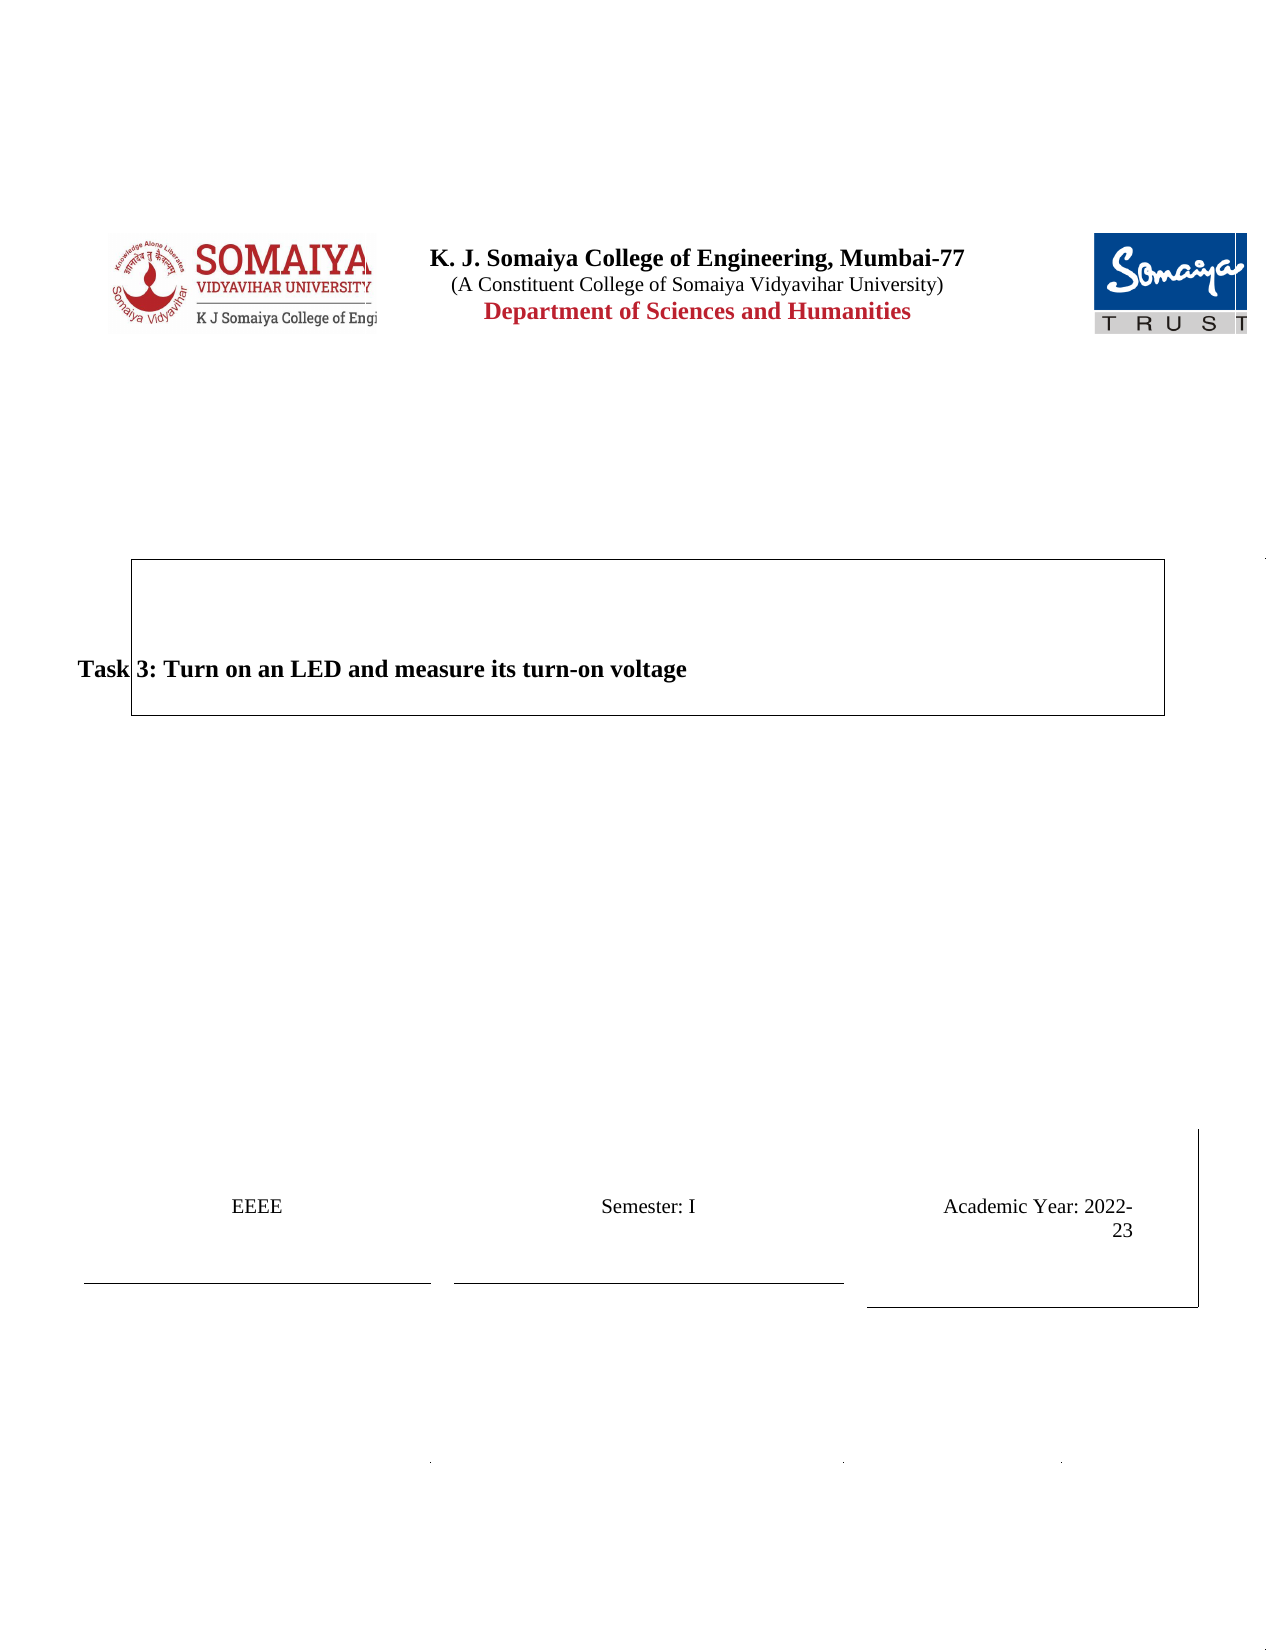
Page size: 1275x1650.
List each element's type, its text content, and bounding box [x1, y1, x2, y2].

table_cell Task 1: Voltage division Concept and its verification on breadboard Task 2: Current division Concept Task 3: Turn on an LED and measure its turn-on voltage Task 4: Battery Level Indicator Circuit [132, 560, 1164, 715]
